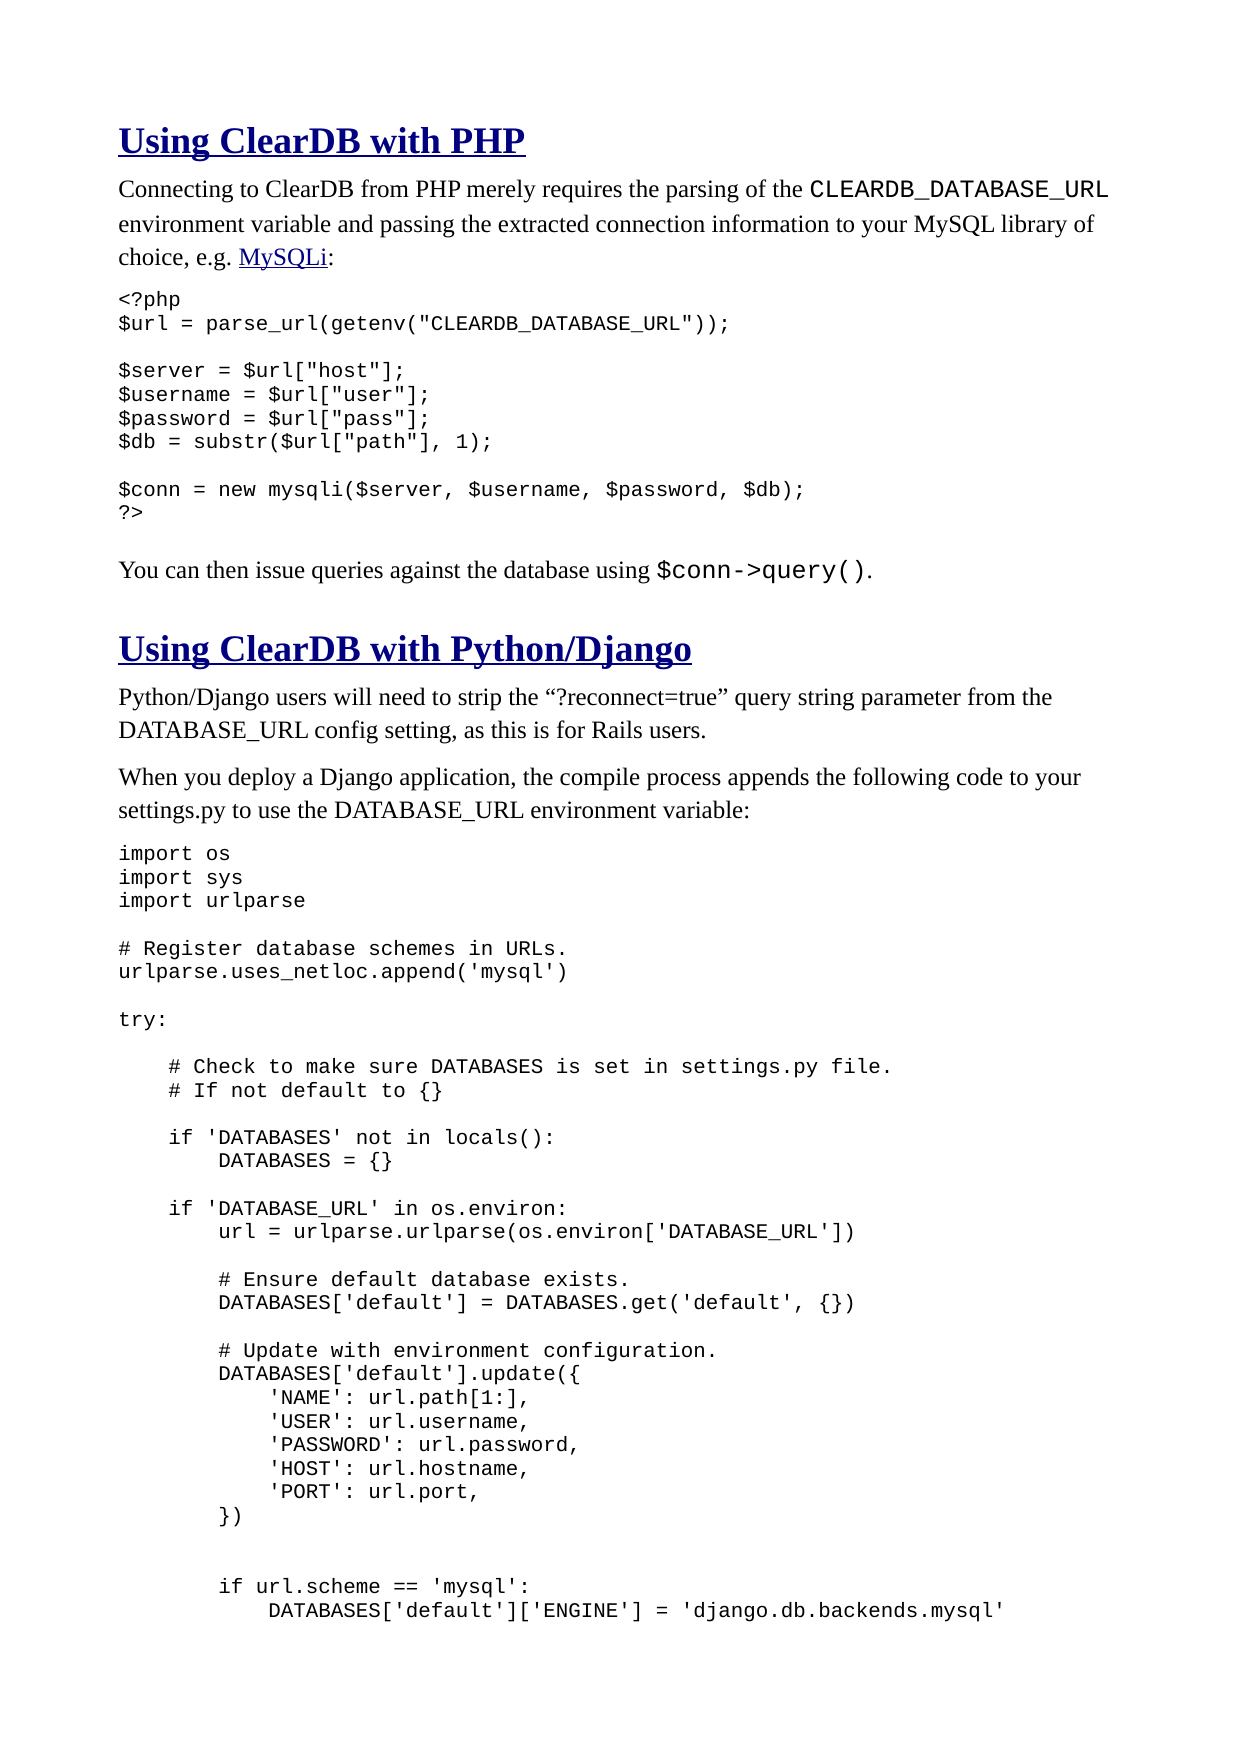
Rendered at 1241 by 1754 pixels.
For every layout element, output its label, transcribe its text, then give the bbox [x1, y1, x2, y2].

text import urlparse [118, 890, 1122, 914]
text 'PASSWORD': url.password, [118, 1434, 1122, 1458]
text # Ensure default database exists. [118, 1269, 1122, 1292]
text Python/Django users will need to strip the “?reconnect=true” query string parameter from the DATABASE_URL config setting, as this is for Rails users. [118, 682, 1122, 744]
text 'PORT': url.port, [118, 1482, 1122, 1505]
text DATABASES['default']['ENGINE'] = 'django.db.backends.mysql' [118, 1600, 1122, 1623]
text # If not default to {} [118, 1079, 1122, 1103]
text ?> [118, 502, 1122, 526]
text DATABASES = {} [118, 1151, 1122, 1174]
text import os [118, 843, 1122, 867]
text # Check to make sure DATABASES is set in settings.py file. [118, 1056, 1122, 1079]
text import sys [118, 867, 1122, 890]
text 'NAME': url.path[1:], [118, 1387, 1122, 1411]
text if 'DATABASE_URL' in os.environ: [118, 1198, 1122, 1221]
text if url.scheme == 'mysql': [118, 1576, 1122, 1600]
text $url = parse_url(getenv("CLEARDB_DATABASE_URL")); [118, 313, 1122, 337]
subtitle Using ClearDB with PHP [118, 118, 1122, 161]
text DATABASES['default'] = DATABASES.get('default', {}) [118, 1292, 1122, 1316]
text $db = substr($url["path"], 1); [118, 431, 1122, 455]
text $conn = new mysqli($server, $username, $password, $db); [118, 479, 1122, 502]
text Connecting to ClearDB from PHP merely requires the parsing of the CLEARDB_DATABASE_URL environment variable and passing the extracted connection information to your MySQL library of choice, e.g. MySQLi: [118, 174, 1122, 271]
text # Update with environment configuration. [118, 1340, 1122, 1363]
text $server = $url["host"]; [118, 360, 1122, 384]
text try: [118, 1009, 1122, 1032]
subtitle Using ClearDB with Python/Django [118, 626, 1122, 669]
text 'HOST': url.hostname, [118, 1458, 1122, 1482]
text $password = $url["pass"]; [118, 408, 1122, 431]
text url = urlparse.urlparse(os.environ['DATABASE_URL']) [118, 1221, 1122, 1245]
text You can then issue queries against the database using $conn->query(). [118, 555, 1122, 586]
text $username = $url["user"]; [118, 384, 1122, 408]
text DATABASES['default'].update({ [118, 1363, 1122, 1387]
text # Register database schemes in URLs. [118, 938, 1122, 961]
text }) [118, 1505, 1122, 1529]
text <?php [118, 289, 1122, 313]
text if 'DATABASES' not in locals(): [118, 1127, 1122, 1151]
text 'USER': url.username, [118, 1411, 1122, 1434]
text urlparse.uses_netloc.append('mysql') [118, 961, 1122, 985]
text When you deploy a Django application, the compile process appends the following code to your settings.py to use the DATABASE_URL environment variable: [118, 762, 1122, 824]
